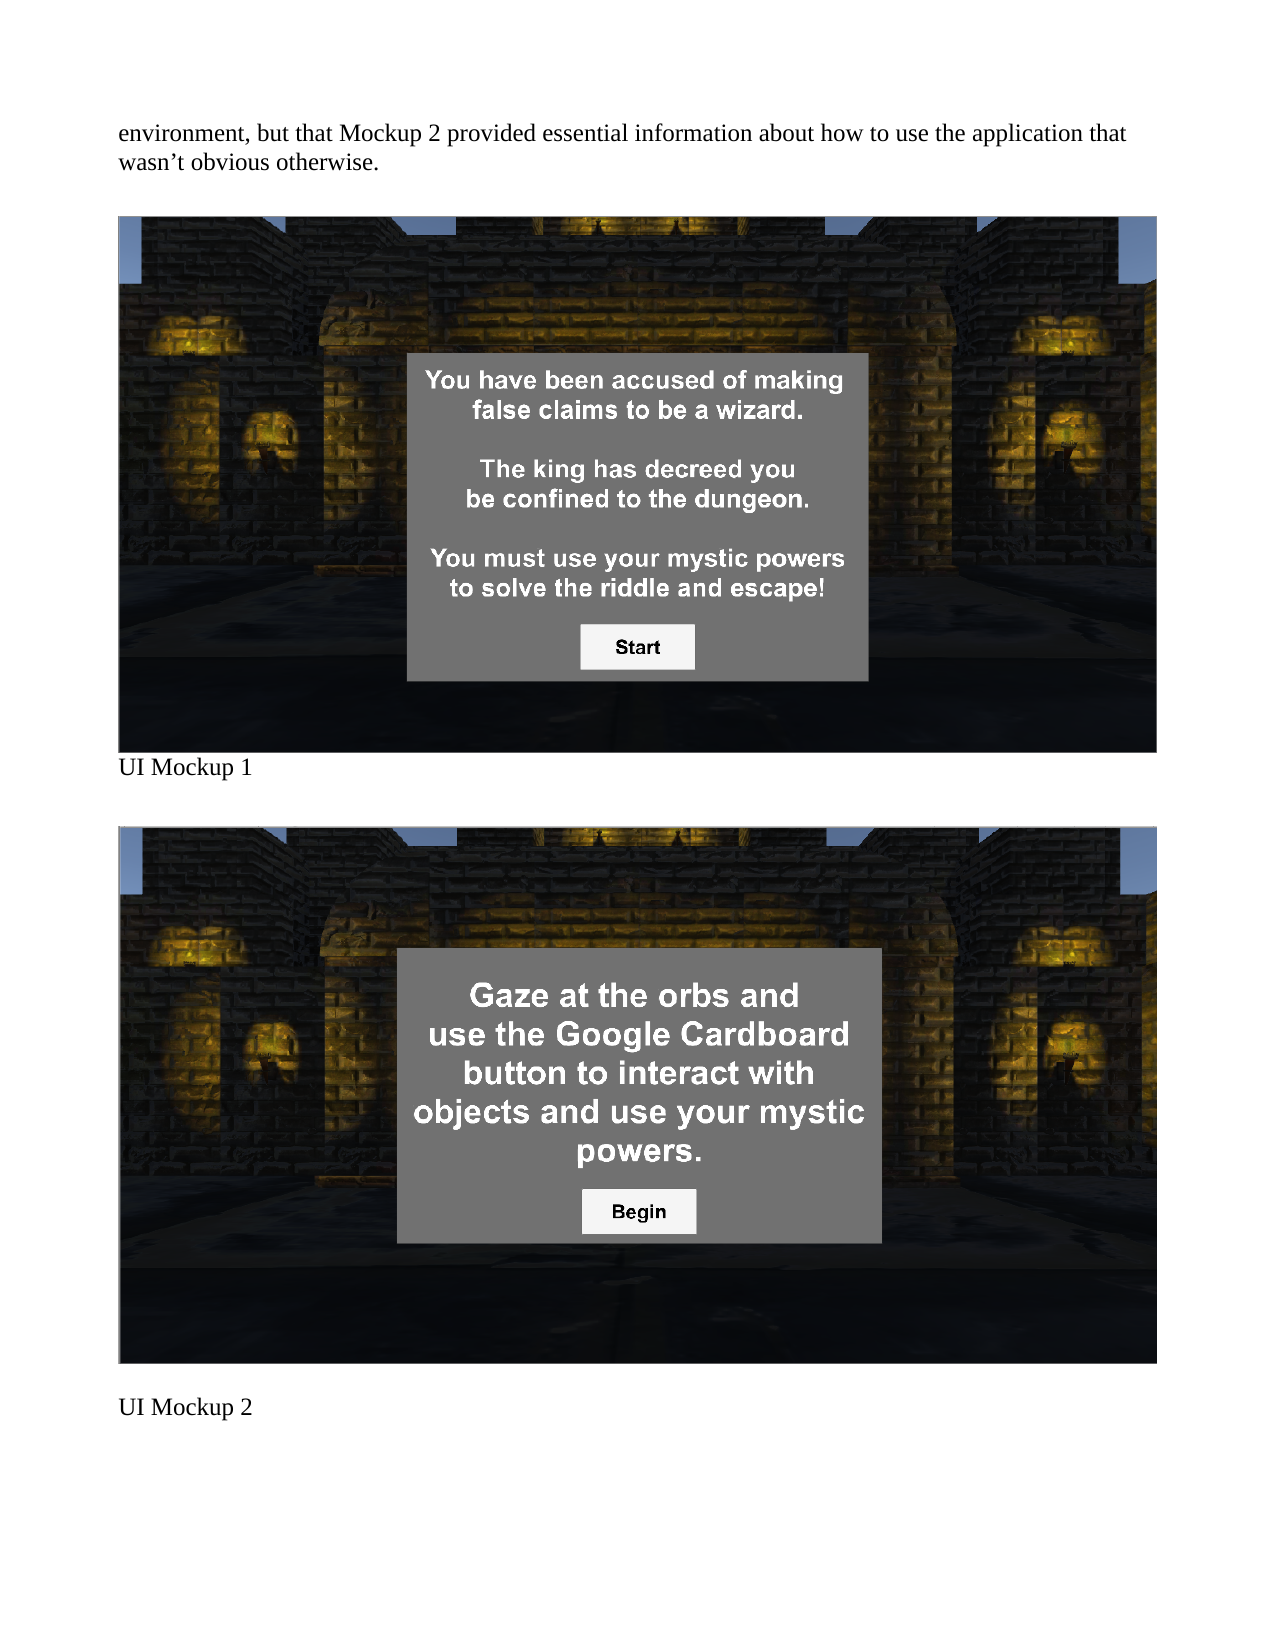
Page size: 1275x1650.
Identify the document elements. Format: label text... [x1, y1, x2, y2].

picture [118, 826, 1157, 1364]
text UI Mockup 2 [118, 1392, 1157, 1421]
text environment, but that Mockup 2 provided essential information about how to use the application that wasn’t obvious otherwise. [118, 118, 1157, 176]
text UI Mockup 1 [118, 753, 1157, 781]
text [118, 204, 1157, 216]
picture [118, 216, 1157, 753]
